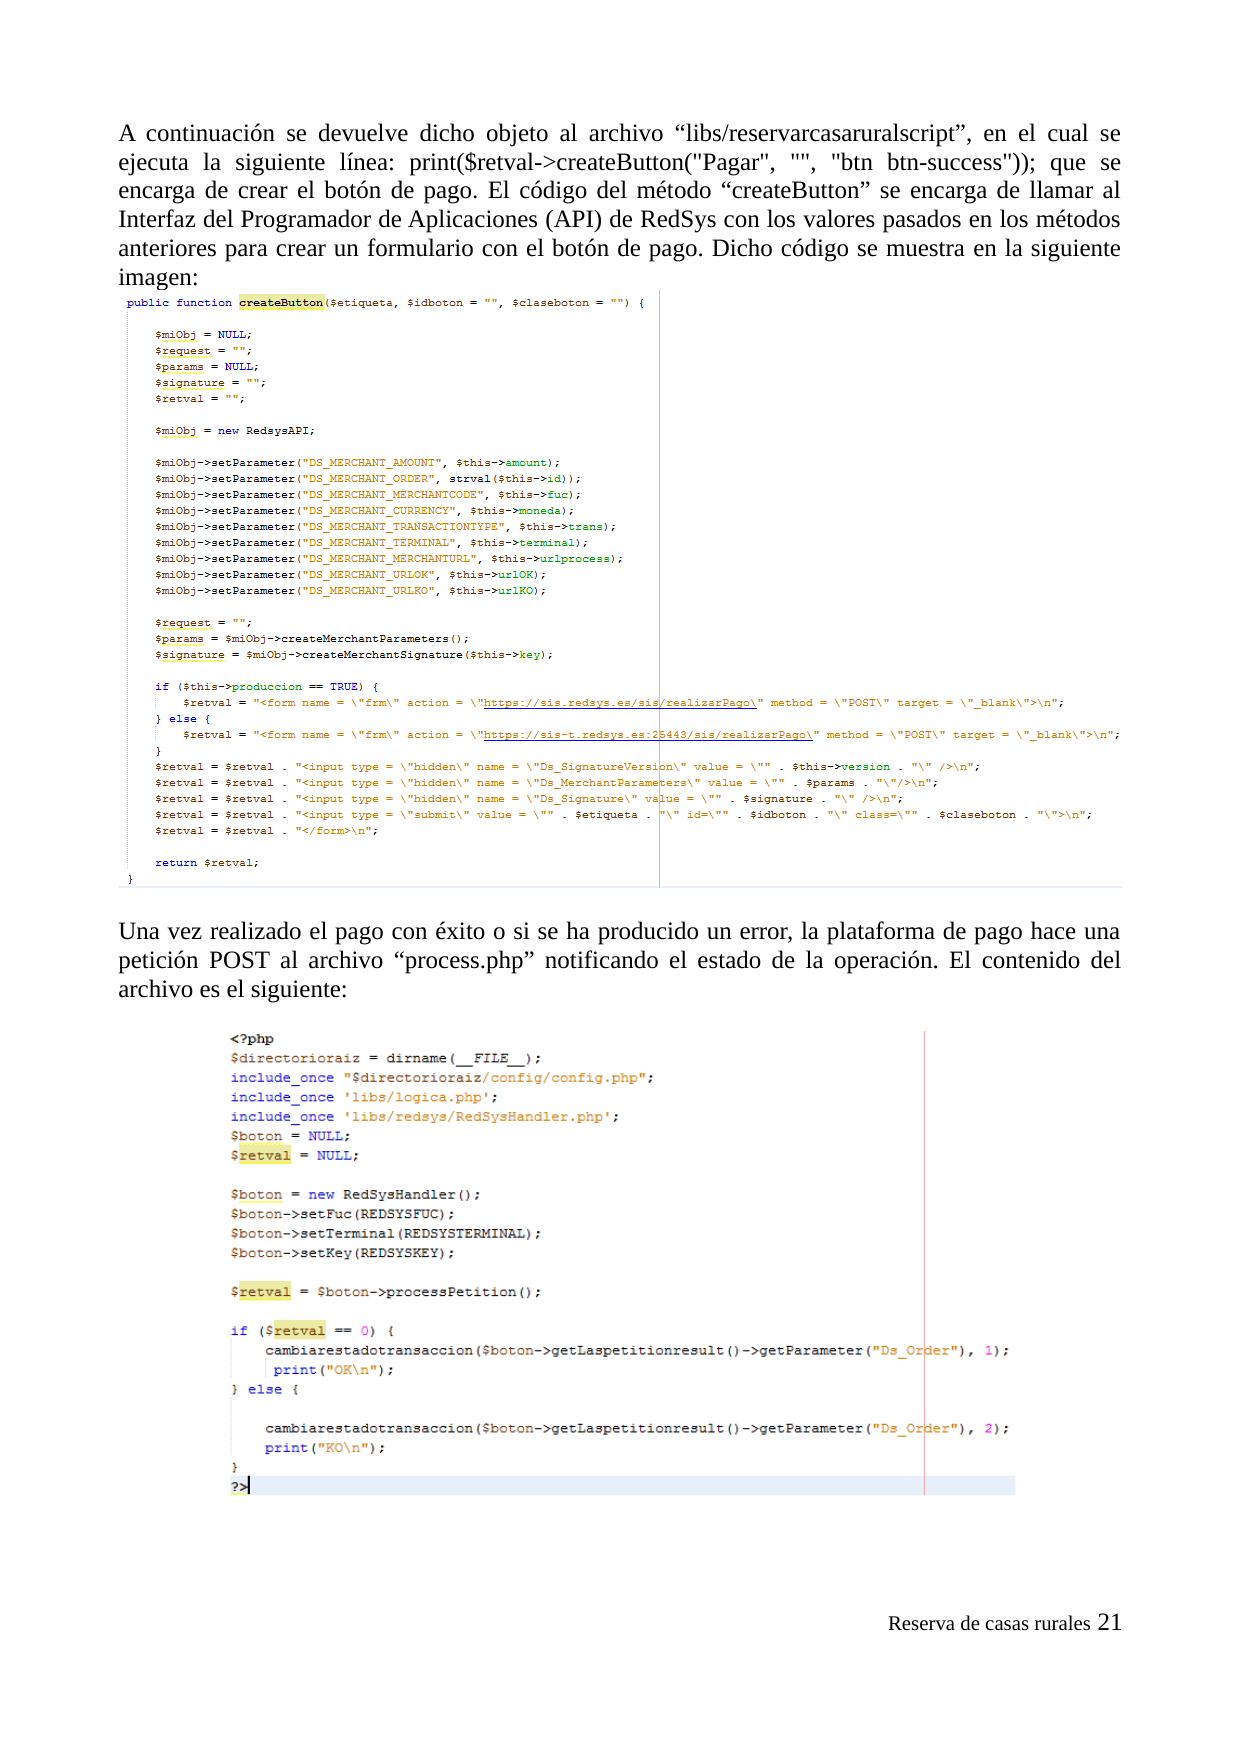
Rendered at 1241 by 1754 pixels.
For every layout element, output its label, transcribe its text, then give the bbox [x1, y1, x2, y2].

picture [118, 290, 1123, 888]
text A continuación se devuelve dicho objeto al archivo “libs/reservarcasaruralscript”, en el cual se ejecuta la siguiente línea: print($retval->createButton("Pagar", "", "btn btn-success")); que se encarga de crear el botón de pago. El código del método “createButton” se encarga de llamar al Interfaz del Programador de Aplicaciones (API) de RedSys con los valores pasados en los métodos anteriores para crear un formulario con el botón de pago. Dicho código se muestra en la siguiente imagen: [118, 118, 1122, 290]
picture [224, 1031, 1016, 1505]
text Una vez realizado el pago con éxito o si se ha producido un error, la plataforma de pago hace una petición POST al archivo “process.php” notificando el estado de la operación. El contenido del archivo es el siguiente: [118, 916, 1122, 1002]
